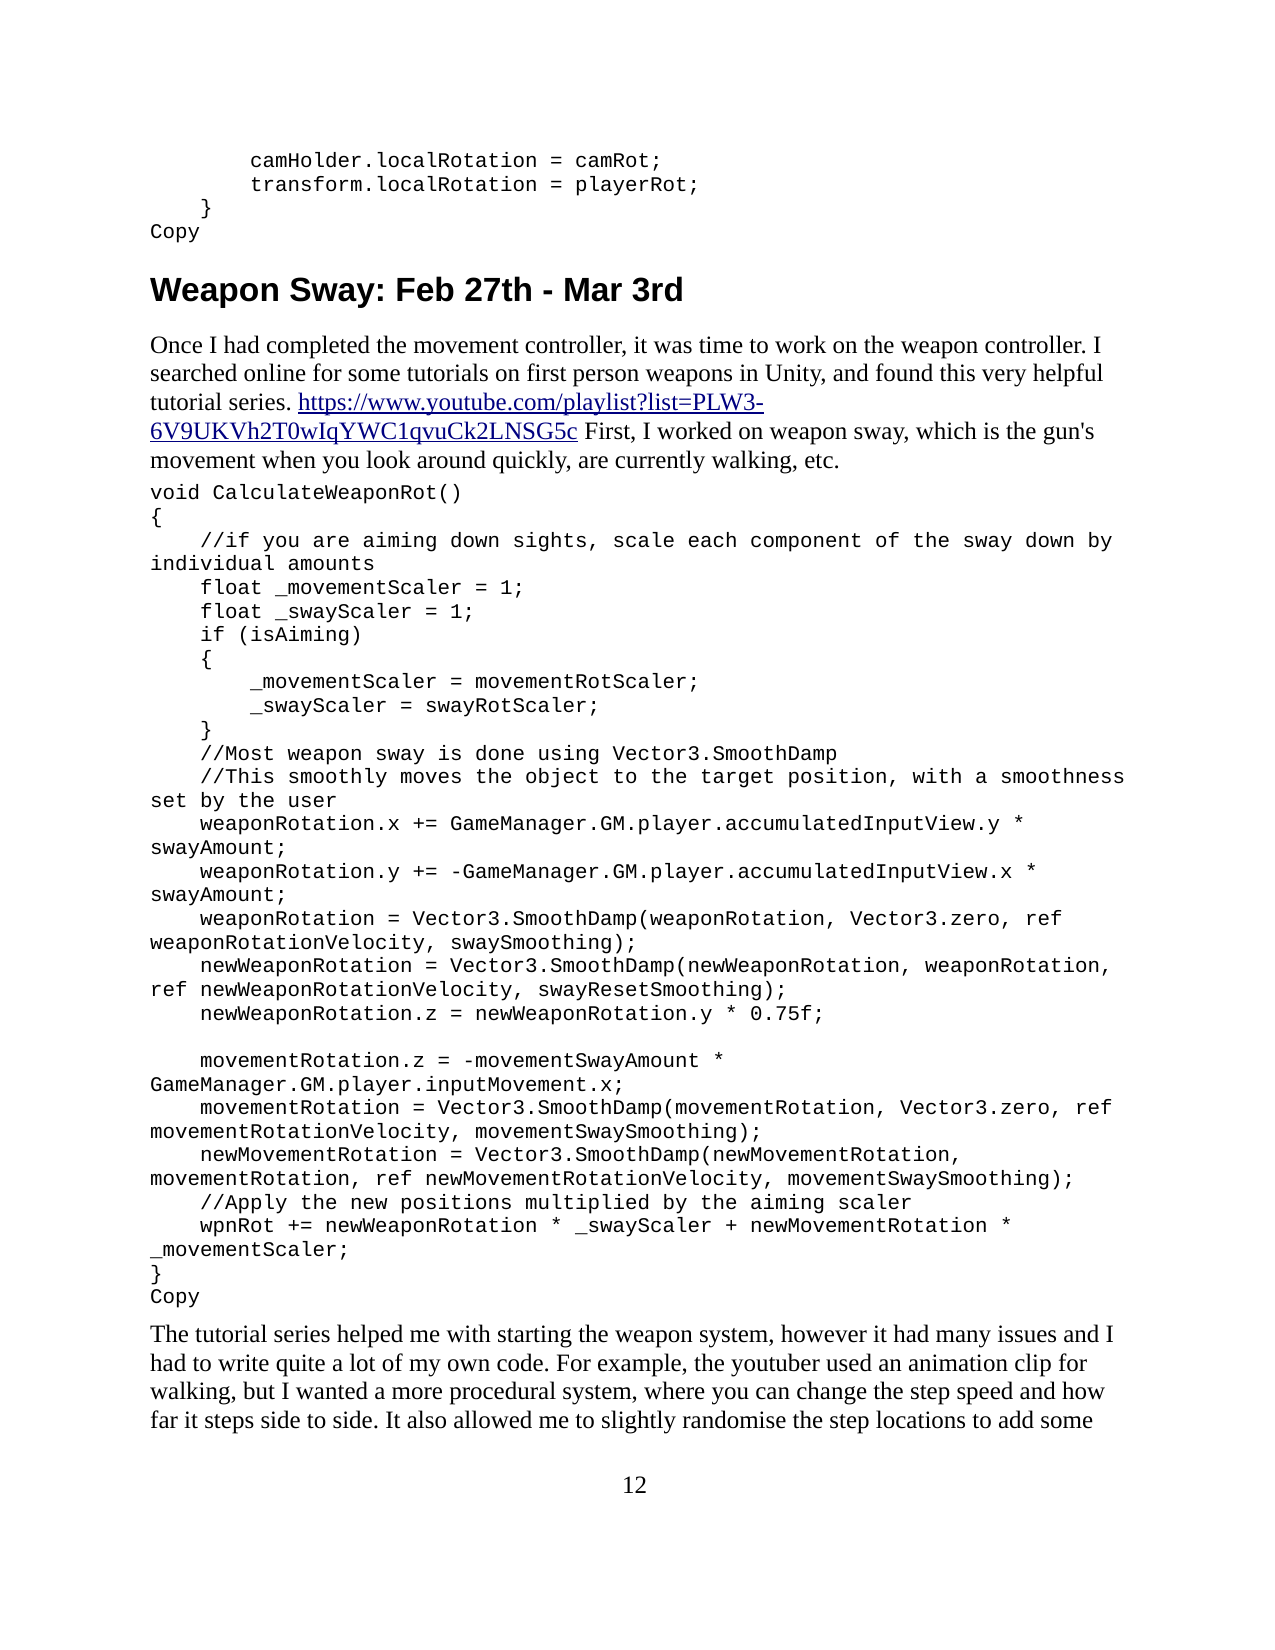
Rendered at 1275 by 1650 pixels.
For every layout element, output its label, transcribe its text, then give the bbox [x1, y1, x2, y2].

subtitle Weapon Sway: Feb 27th - Mar 3rd [150, 269, 1125, 308]
text newWeaponRotation = Vector3.SmoothDamp(newWeaponRotation, weaponRotation, ref newWeaponRotationVelocity, swayResetSmoothing); [150, 955, 1125, 1003]
text float _movementScaler = 1; [150, 577, 1125, 601]
text if (isAiming) [150, 624, 1125, 648]
text //Most weapon sway is done using Vector3.SmoothDamp [150, 742, 1125, 766]
text weaponRotation.y += -GameManager.GM.player.accumulatedInputView.x * swayAmount; [150, 861, 1125, 908]
text weaponRotation = Vector3.SmoothDamp(weaponRotation, Vector3.zero, ref weaponRotationVelocity, swaySmoothing); [150, 908, 1125, 955]
text movementRotation = Vector3.SmoothDamp(movementRotation, Vector3.zero, ref movementRotationVelocity, movementSwaySmoothing); [150, 1097, 1125, 1144]
text Once I had completed the movement controller, it was time to work on the weapon controller. I searched online for some tutorials on first person weapons in Unity, and found this very helpful tutorial series. https://www.youtube.com/playlist?list=PLW3-6V9UKVh2T0wIqYWC1qvuCk2LNSG5c First, I worked on weapon sway, which is the gun's movement when you look around quickly, are currently walking, etc. [150, 330, 1125, 473]
text newMovementRotation = Vector3.SmoothDamp(newMovementRotation, movementRotation, ref newMovementRotationVelocity, movementSwaySmoothing); [150, 1144, 1125, 1192]
text wpnRot += newWeaponRotation * _swayScaler + newMovementRotation * _movementScaler; [150, 1215, 1125, 1263]
text movementRotation.z = -movementSwayAmount * GameManager.GM.player.inputMovement.x; [150, 1050, 1125, 1097]
text { [150, 648, 1125, 672]
text The tutorial series helped me with starting the weapon system, however it had many issues and I had to write quite a lot of my own code. For example, the youtuber used an animation clip for walking, but I wanted a more procedural system, where you can change the step speed and how far it steps side to side. It also allowed me to slightly randomise the step locations to add some [150, 1319, 1125, 1434]
text } [150, 1263, 1125, 1286]
text //if you are aiming down sights, scale each component of the sway down by individual amounts [150, 530, 1125, 577]
text Copy [150, 1286, 1125, 1310]
text weaponRotation.x += GameManager.GM.player.accumulatedInputView.y * swayAmount; [150, 813, 1125, 861]
text camHolder.localRotation = camRot; [150, 150, 1125, 174]
text } [150, 197, 1125, 221]
text float _swayScaler = 1; [150, 601, 1125, 624]
text //Apply the new positions multiplied by the aiming scaler [150, 1192, 1125, 1215]
text } [150, 719, 1125, 742]
text transform.localRotation = playerRot; [150, 174, 1125, 197]
text { [150, 506, 1125, 530]
text void CalculateWeaponRot() [150, 482, 1125, 506]
text _swayScaler = swayRotScaler; [150, 695, 1125, 719]
text Copy [150, 221, 1125, 244]
text _movementScaler = movementRotScaler; [150, 672, 1125, 695]
text //This smoothly moves the object to the target position, with a smoothness set by the user [150, 766, 1125, 813]
text newWeaponRotation.z = newWeaponRotation.y * 0.75f; [150, 1003, 1125, 1026]
